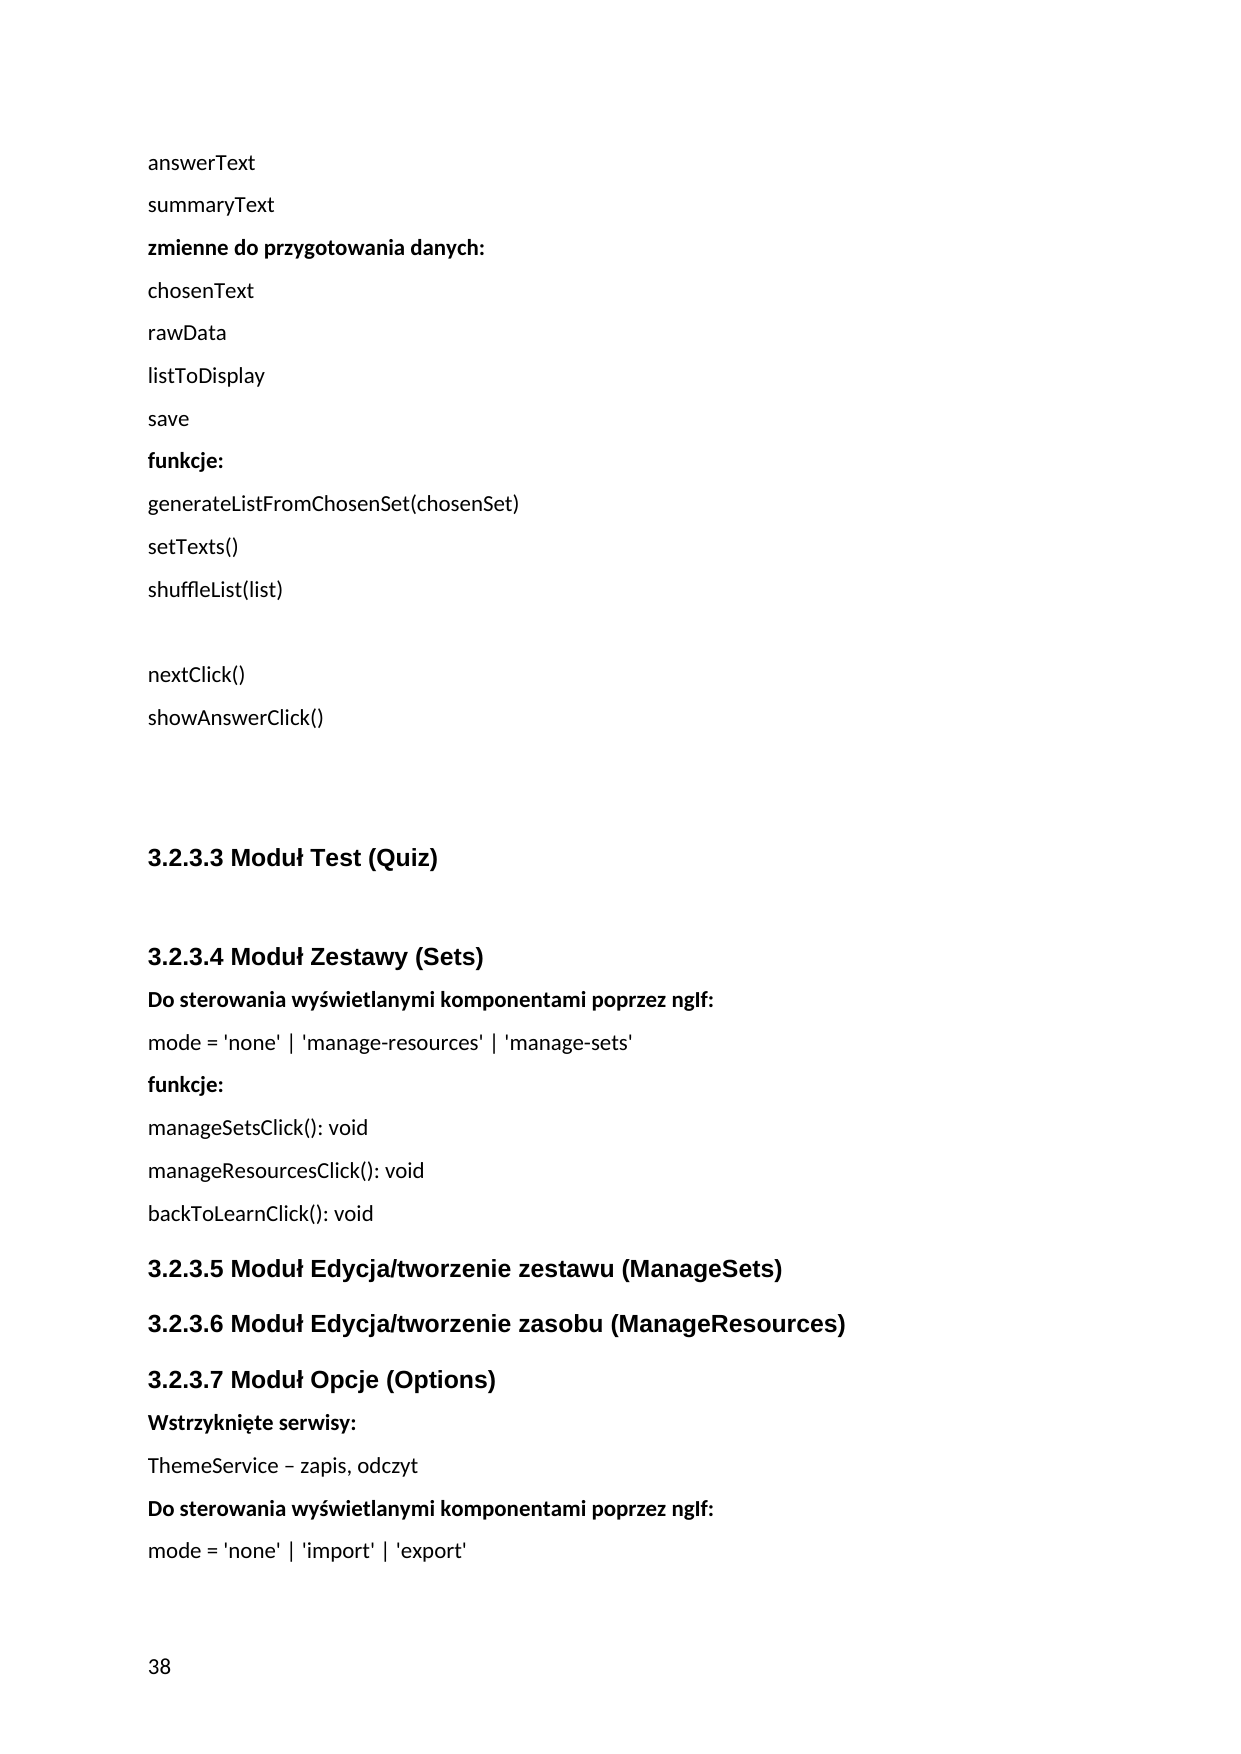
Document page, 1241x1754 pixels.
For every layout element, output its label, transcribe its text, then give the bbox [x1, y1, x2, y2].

text summaryText [148, 190, 1093, 218]
subtitle 3.2.3.7 Moduł Opcje (Options) [148, 1365, 1093, 1394]
text shuffleList(list) [148, 575, 1093, 603]
subtitle 3.2.3.3 Moduł Test (Quiz) [148, 843, 1093, 872]
text chosenText [148, 276, 1093, 304]
text mode = 'none' | 'manage-resources' | 'manage-sets' [148, 1028, 1093, 1056]
subtitle 3.2.3.6 Moduł Edycja/tworzenie zasobu (ManageResources) [148, 1309, 1093, 1338]
text generateListFromChosenSet(chosenSet) [148, 489, 1093, 517]
text answerText [148, 148, 1093, 176]
text mode = 'none' | 'import' | 'export' [148, 1537, 1093, 1565]
text manageResourcesClick(): void [148, 1156, 1093, 1184]
text showAnswerClick() [148, 703, 1093, 731]
text ThemeService – zapis, odczyt [148, 1451, 1093, 1479]
subtitle 3.2.3.5 Moduł Edycja/tworzenie zestawu (ManageSets) [148, 1254, 1093, 1282]
text rawData [148, 318, 1093, 346]
text nextClick() [148, 660, 1093, 688]
text listToDisplay [148, 361, 1093, 389]
subtitle 3.2.3.4 Moduł Zestawy (Sets) [148, 942, 1093, 970]
text zmienne do przygotowania danych: [148, 233, 1093, 261]
text funkcje: [148, 1071, 1093, 1098]
text Do sterowania wyświetlanymi komponentami poprzez ngIf: [148, 1494, 1093, 1522]
text backToLearnClick(): void [148, 1199, 1093, 1227]
text save [148, 404, 1093, 432]
text manageSetsClick(): void [148, 1113, 1093, 1141]
text setTexts() [148, 532, 1093, 560]
text funkcje: [148, 447, 1093, 474]
text Do sterowania wyświetlanymi komponentami poprzez ngIf: [148, 985, 1093, 1013]
text Wstrzyknięte serwisy: [148, 1408, 1093, 1437]
